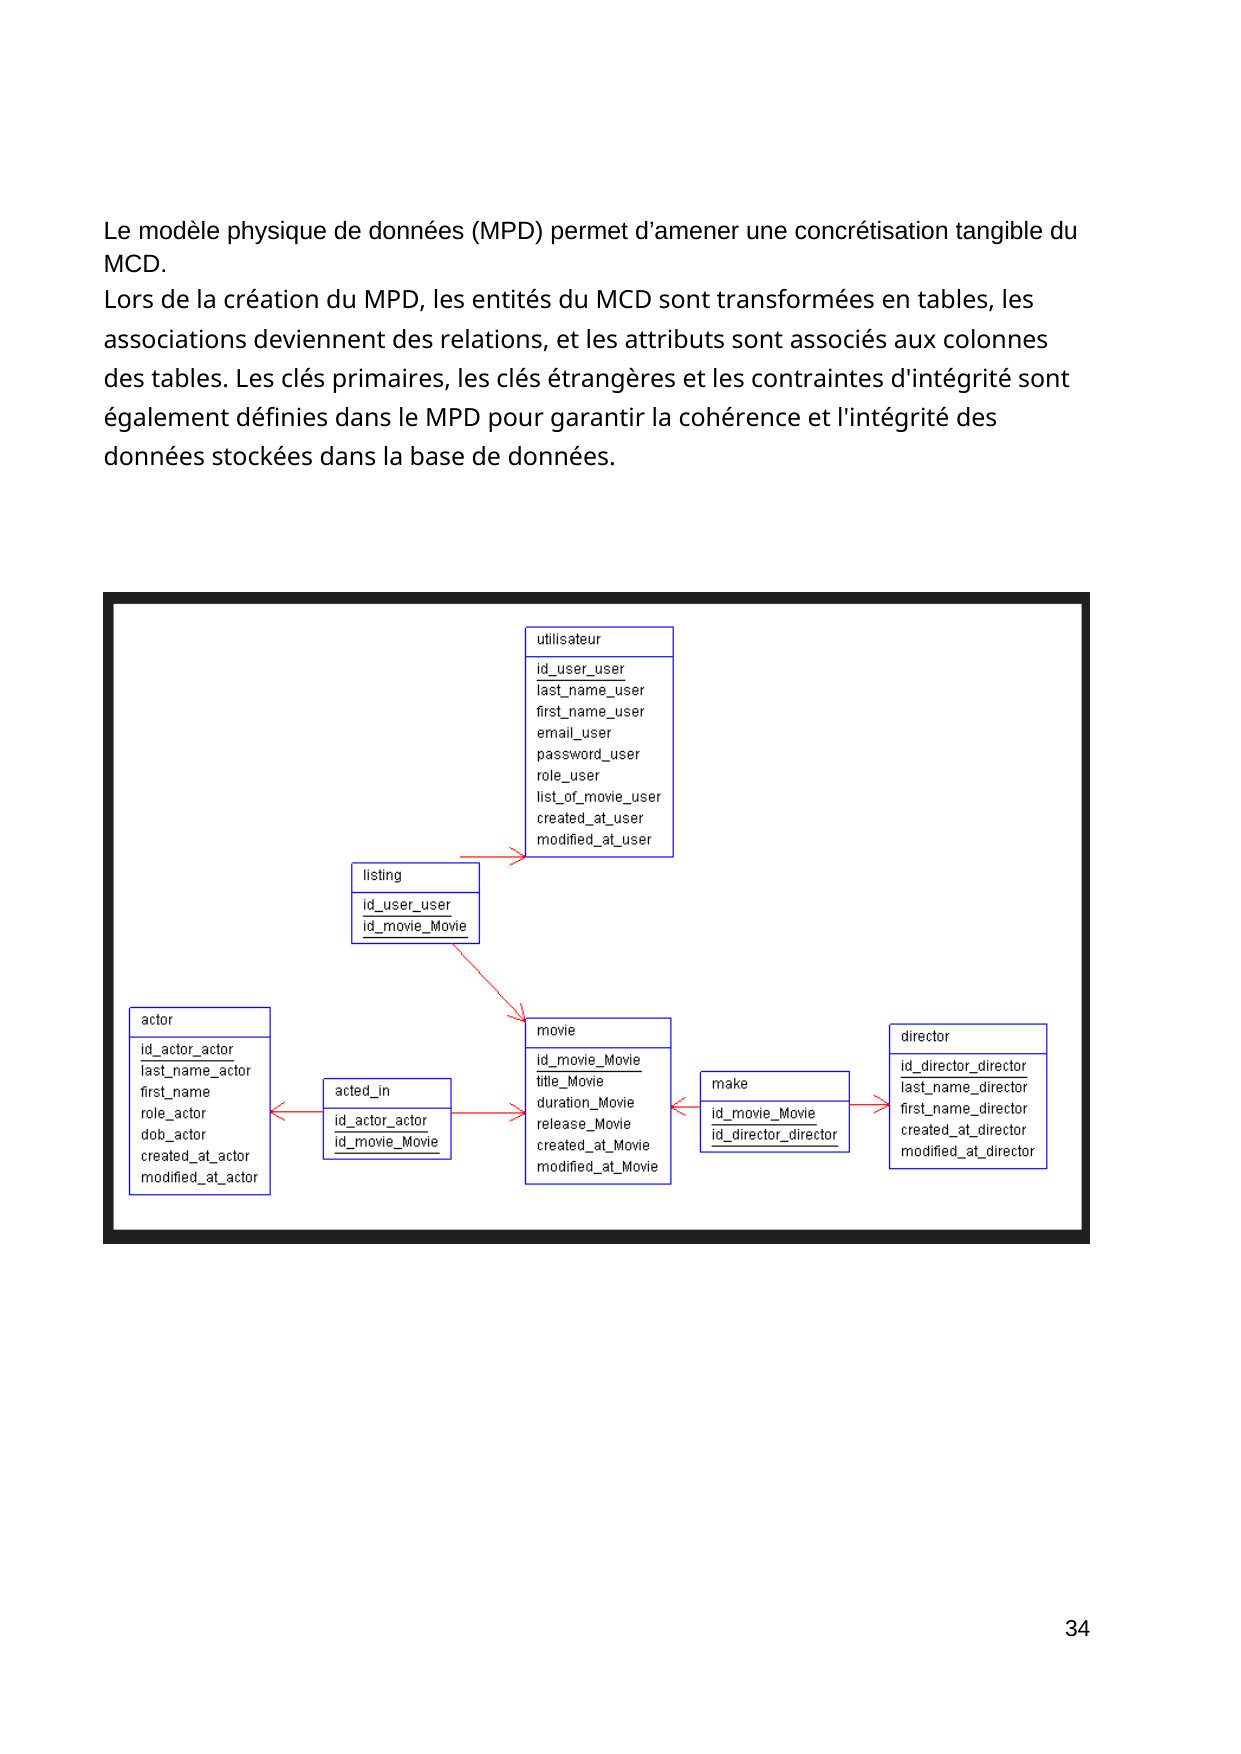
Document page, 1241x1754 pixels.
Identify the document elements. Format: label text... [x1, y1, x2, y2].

picture [103, 592, 1090, 1244]
text Lors de la création du MPD, les entités du MCD sont transformées en tables, les associations deviennent des relations, et les attributs sont associés aux colonnes des tables. Les clés primaires, les clés étrangères et les contraintes d'intégrité sont également définies dans le MPD pour garantir la cohérence et l'intégrité des données stockées dans la base de données. [103, 282, 1090, 473]
text Le modèle physique de données (MPD) permet d’amener une concrétisation tangible du MCD. [103, 216, 1090, 278]
